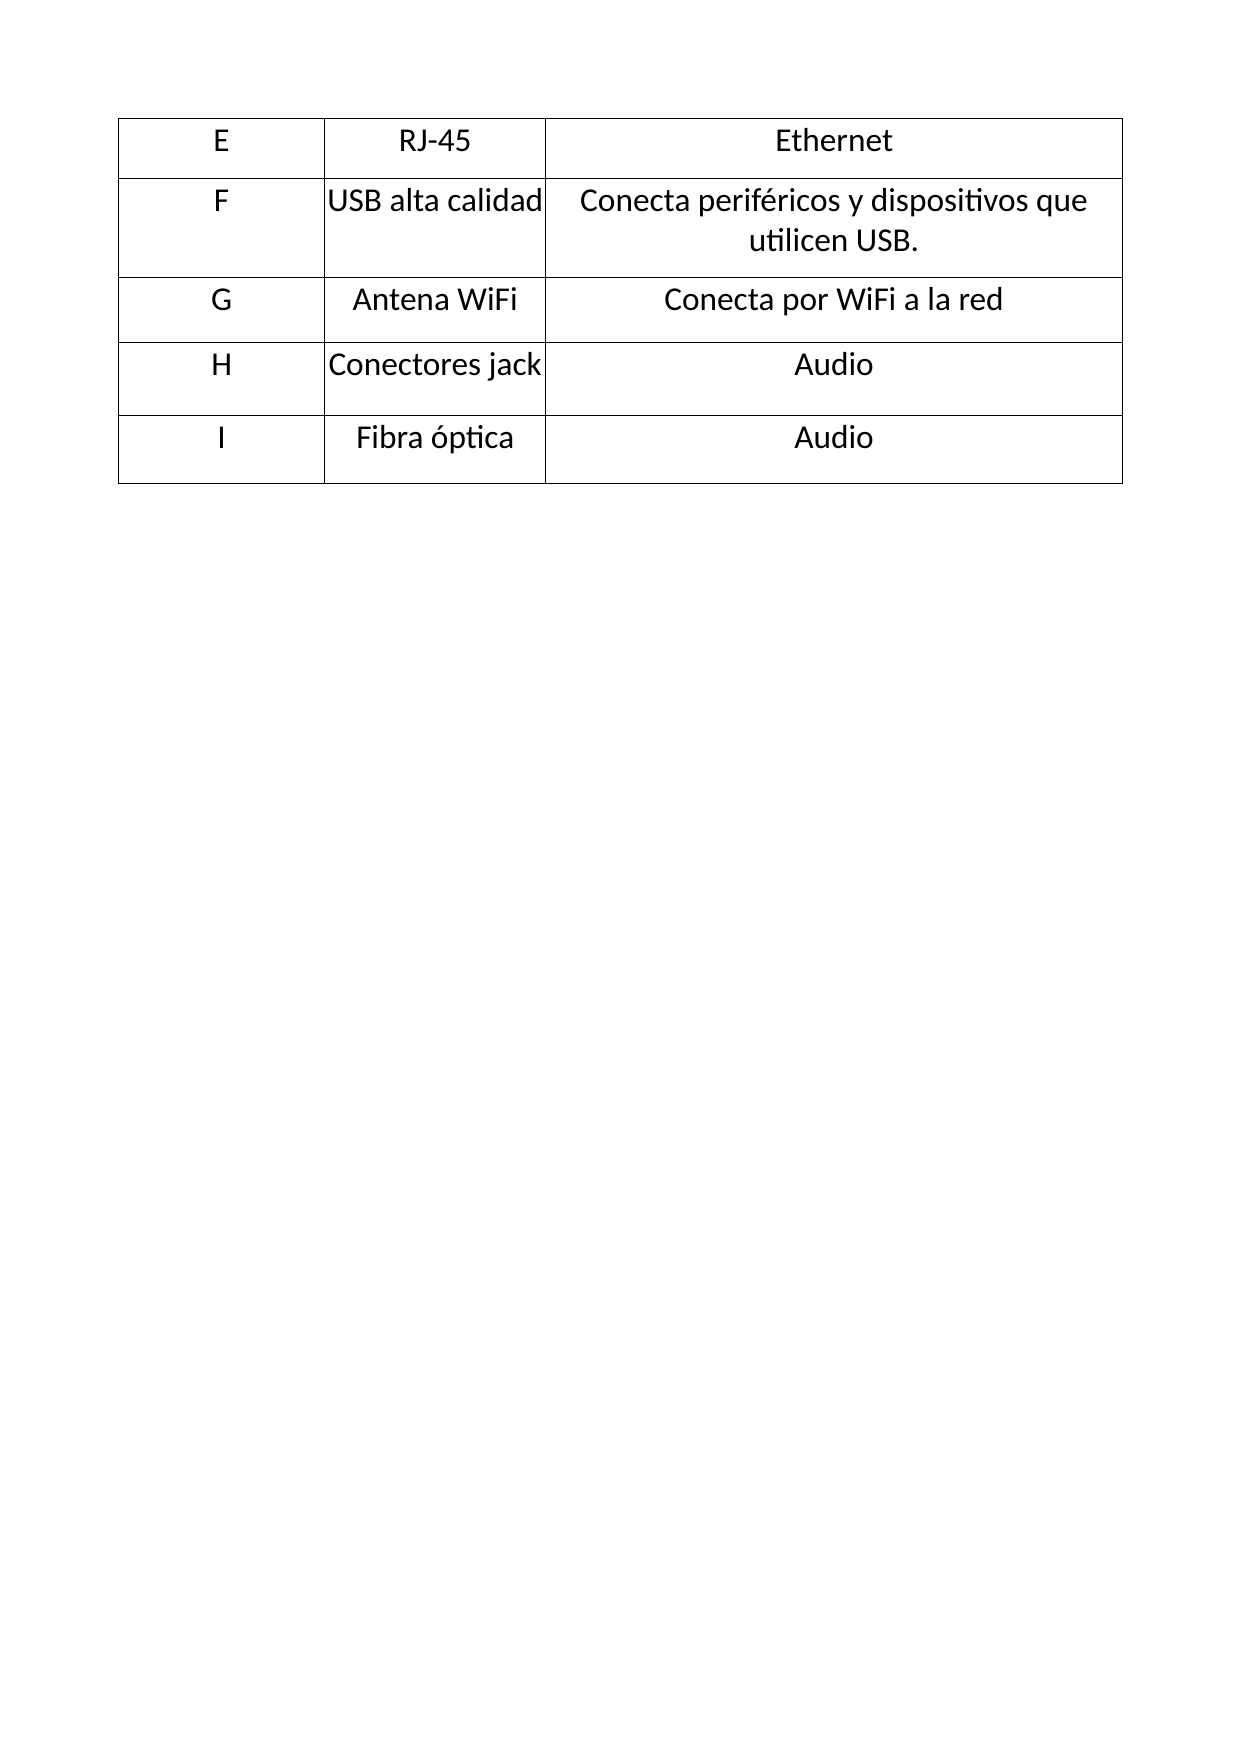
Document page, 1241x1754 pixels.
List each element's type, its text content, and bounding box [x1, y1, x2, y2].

table_cell Ethernet [546, 119, 1122, 178]
table_cell G [119, 278, 324, 342]
table_cell Conectores jack [325, 343, 545, 415]
table_cell Antena WiFi [325, 278, 545, 342]
table_cell Audio [546, 343, 1122, 415]
table_cell Audio [546, 416, 1122, 483]
table_cell USB alta calidad [325, 179, 545, 277]
table_cell RJ-45 [325, 119, 545, 178]
table_cell I [119, 416, 324, 483]
table_cell E [119, 119, 324, 178]
table_cell Conecta por WiFi a la red [546, 278, 1122, 342]
table_cell Conecta periféricos y dispositivos que utilicen USB. [546, 179, 1122, 277]
table_cell F [119, 179, 324, 277]
table_cell H [119, 343, 324, 415]
table_cell Fibra óptica [325, 416, 545, 483]
